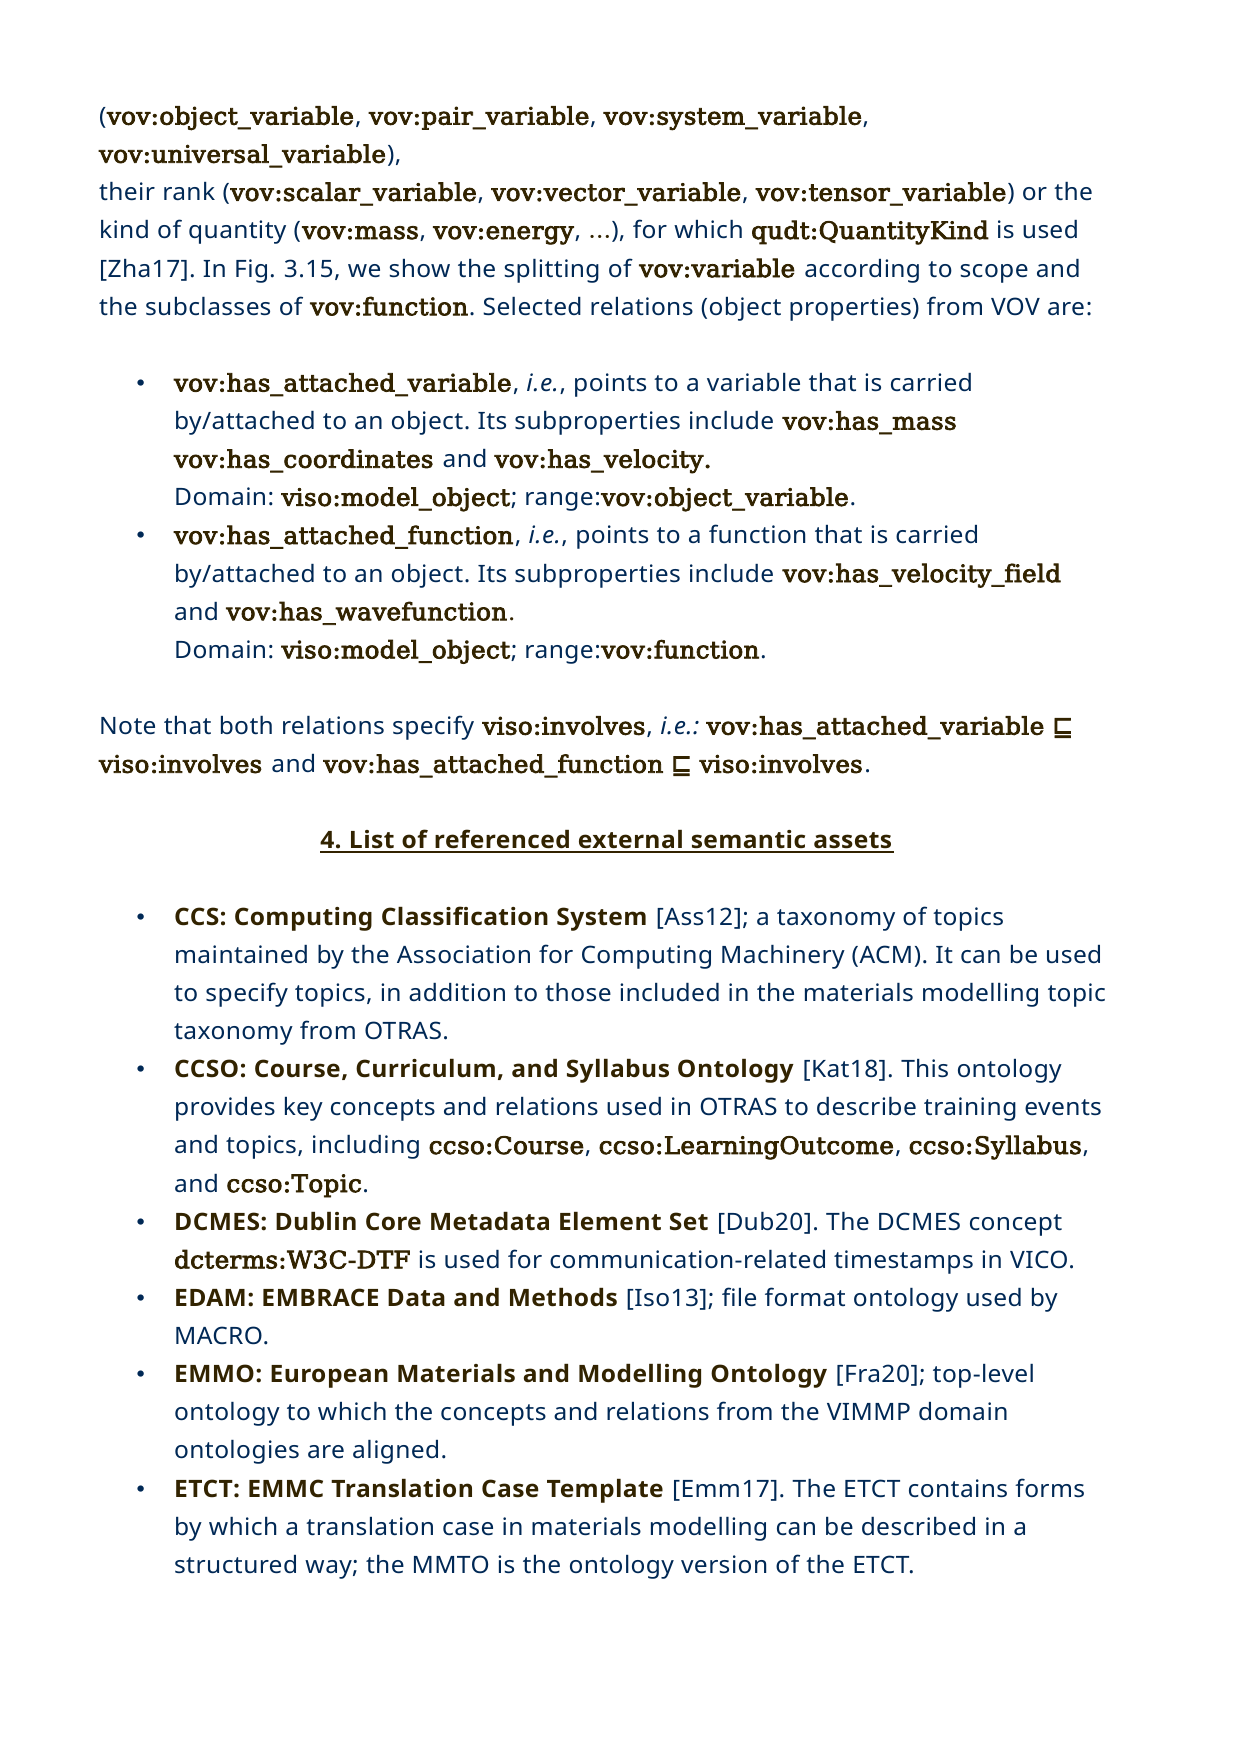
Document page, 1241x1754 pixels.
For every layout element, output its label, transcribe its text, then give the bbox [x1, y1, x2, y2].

list Domain: viso:model_object; range:vov:object_variable. [136, 480, 1114, 513]
list ETCT: EMMC Translation Case Template [Emm17]. The ETCT contains forms by which a translation case in materials modelling can be described in a structured way; the MMTO is the ontology version of the ETCT. [136, 1471, 1114, 1580]
text (vov:object_variable, vov:pair_variable, vov:system_variable, vov:universal_variable), [99, 99, 1114, 170]
list EDAM: EMBRACE Data and Methods [Iso13]; file format ontology used by MACRO. [136, 1281, 1114, 1352]
list vov:has_attached_function, i.e., points to a function that is carried by/attached to an object. Its subproperties include vov:has_velocity_field and vov:has_wavefunction. [136, 518, 1114, 627]
list vov:has_attached_variable, i.e., points to a variable that is carried by/attached to an object. Its subproperties include vov:has_mass vov:has_coordinates and vov:has_velocity. [136, 366, 1114, 475]
text their rank (vov:scalar_variable, vov:vector_variable, vov:tensor_variable) or the kind of quantity (vov:mass, vov:energy, …), for which qudt:QuantityKind is used [Zha17]. In Fig. 3.15, we show the splitting of vov:variable according to scope and the subclasses of vov:function. Selected relations (object properties) from VOV are: [99, 175, 1114, 322]
list Domain: viso:model_object; range:vov:function. [136, 633, 1114, 665]
list CCS: Computing Classification System [Ass12]; a taxonomy of topics maintained by the Association for Computing Machinery (ACM). It can be used to specify topics, in addition to those included in the materials modelling topic taxonomy from OTRAS. [136, 899, 1114, 1047]
list CCSO: Course, Curriculum, and Syllabus Ontology [Kat18]. This ontology provides key concepts and relations used in OTRAS to describe training events and topics, including ccso:Course, ccso:LearningOutcome, ccso:Syllabus, and ccso:Topic. [136, 1052, 1114, 1199]
text Note that both relations specify viso:involves, i.e.: vov:has_attached_variable ⊑ viso:involves and vov:has_attached_function ⊑ viso:involves. [99, 709, 1114, 780]
list DCMES: Dublin Core Metadata Element Set [Dub20]. The DCMES concept dcterms:W3C-DTF is used for communication-related timestamps in VICO. [136, 1204, 1114, 1275]
list EMMO: European Materials and Modelling Ontology [Fra20]; top-level ontology to which the concepts and relations from the VIMMP domain ontologies are aligned. [136, 1357, 1114, 1466]
text 4. List of referenced external semantic assets [99, 823, 1114, 856]
